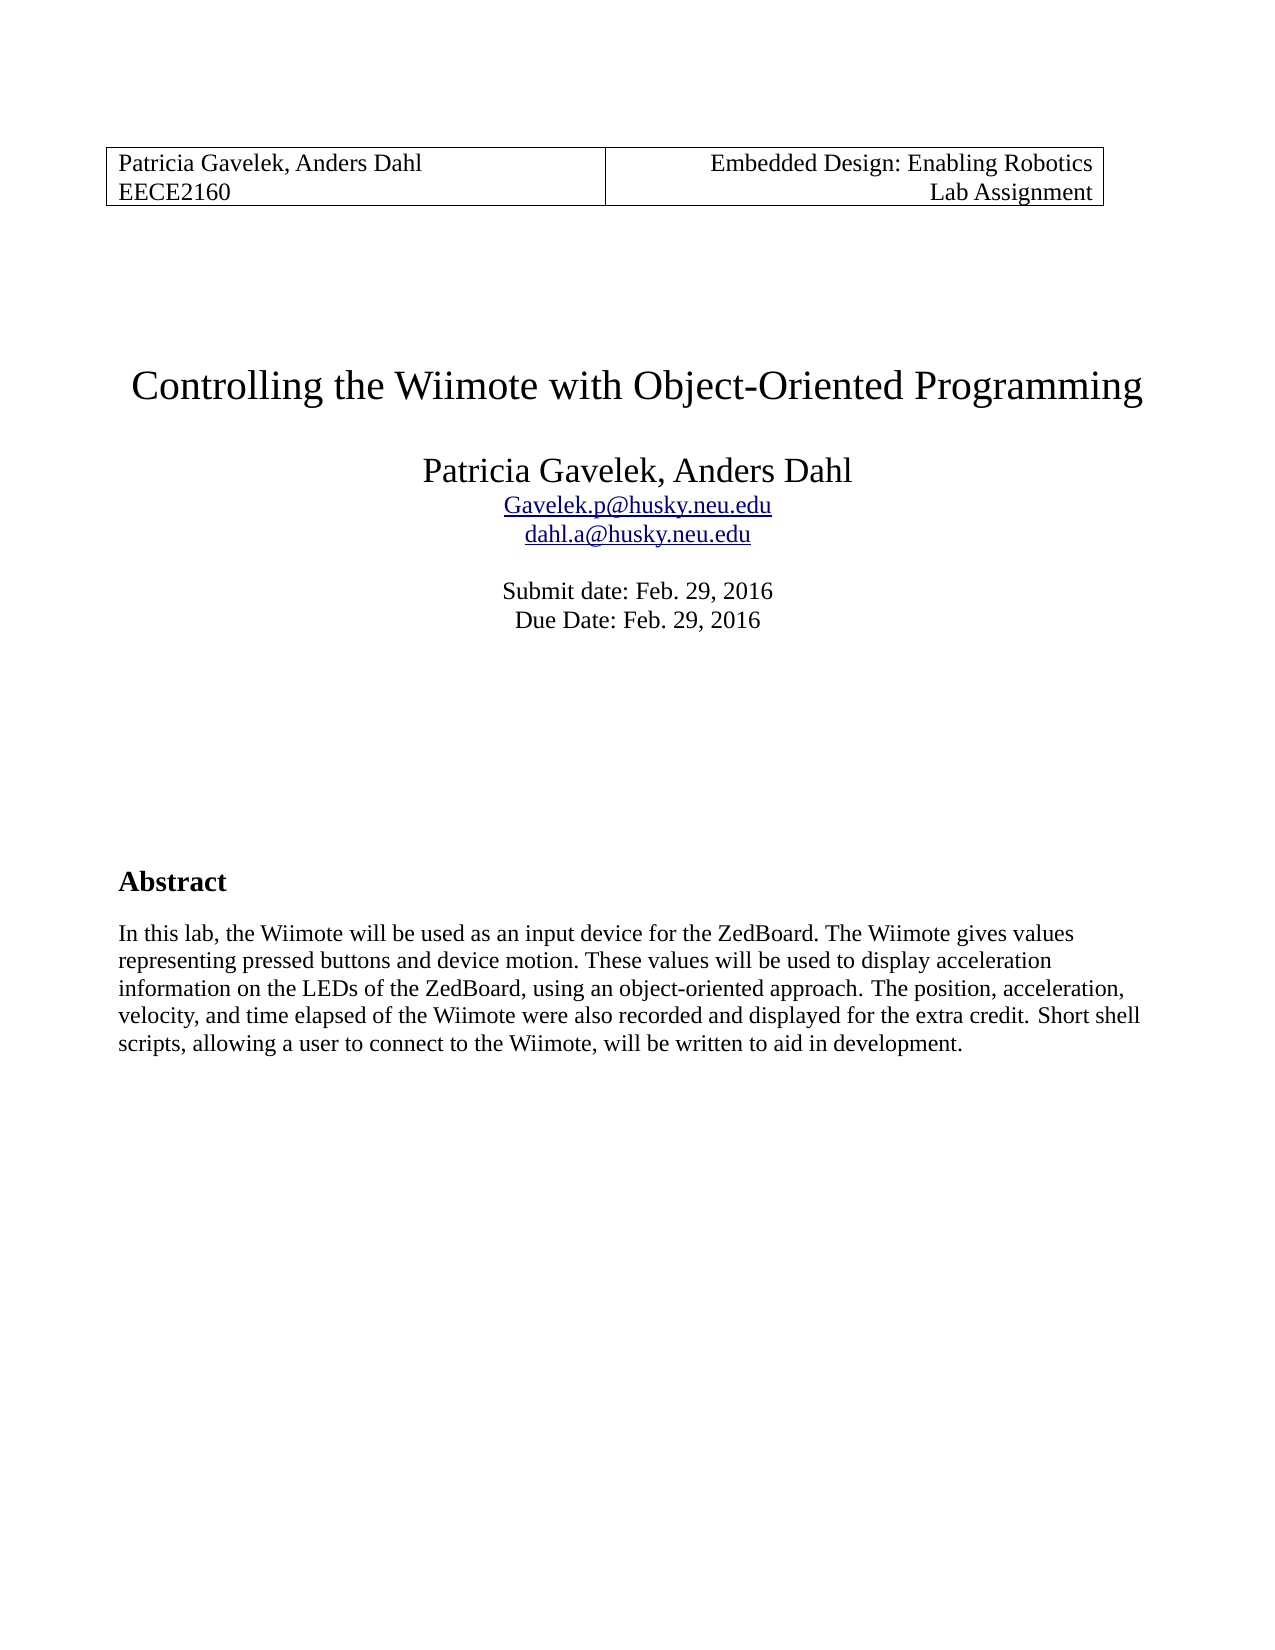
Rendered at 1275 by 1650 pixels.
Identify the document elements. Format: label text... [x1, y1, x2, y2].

text Controlling the Wiimote with Object-Oriented Programming [118, 361, 1157, 408]
text Patricia Gavelek, Anders Dahl [118, 449, 1157, 490]
text dahl.a@husky.neu.edu [118, 519, 1157, 548]
text Submit date: Feb. 29, 2016 [118, 576, 1157, 605]
text Due Date: Feb. 29, 2016 [118, 605, 1157, 634]
text In this lab, the Wiimote will be used as an input device for the ZedBoard. The Wiimote gives values representing pressed buttons and device motion. These values will be used to display acceleration information on the LEDs of the ZedBoard, using an object-oriented approach. The position, acceleration, velocity, and time elapsed of the Wiimote were also recorded and displayed for the extra credit. Short shell scripts, allowing a user to connect to the Wiimote, will be written to aid in development. [118, 919, 1157, 1057]
text Gavelek.p@husky.neu.edu [118, 490, 1157, 519]
text Abstract [118, 864, 1119, 897]
